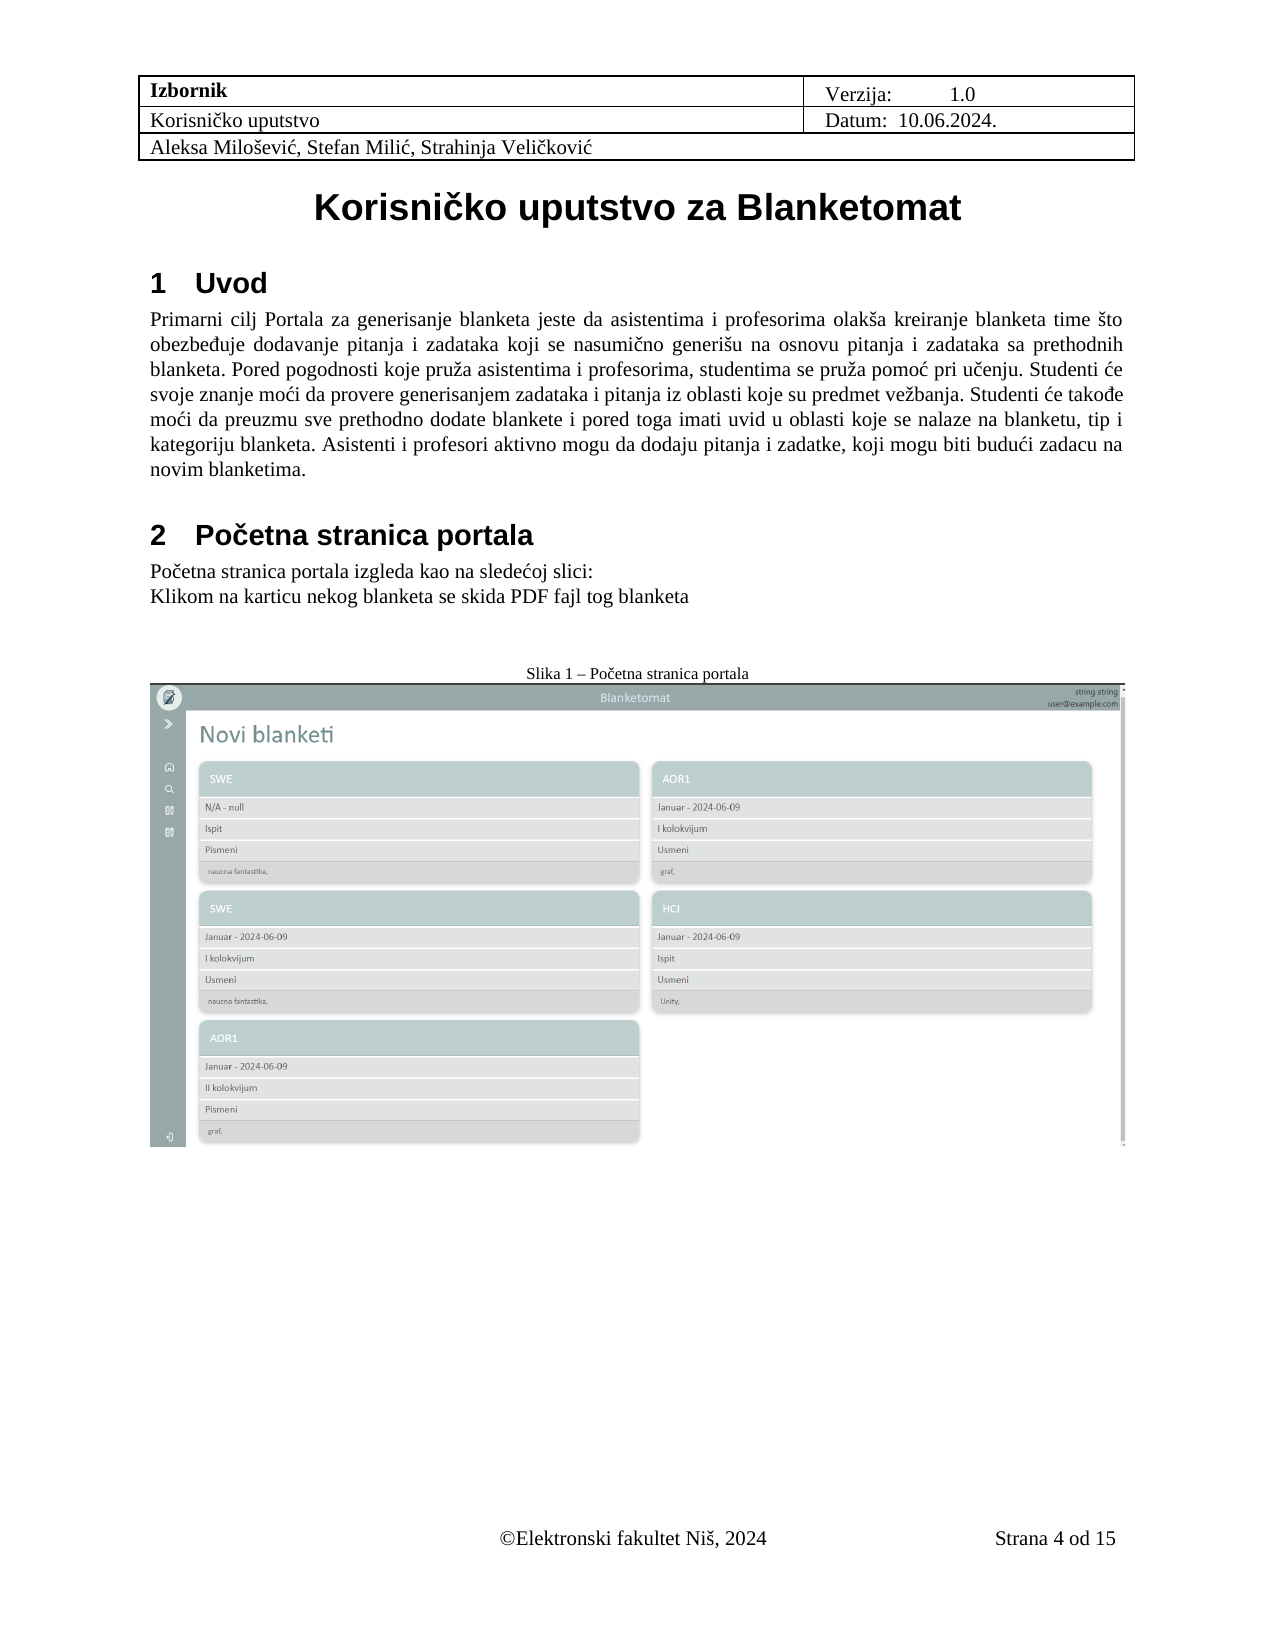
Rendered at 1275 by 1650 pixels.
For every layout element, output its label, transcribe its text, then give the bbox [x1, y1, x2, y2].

text Slika 1 – Početna stranica portala [150, 658, 1125, 683]
picture [150, 683, 1125, 1147]
subtitle Uvod [150, 266, 1125, 299]
text Primarni cilj Portala za generisanje blanketa jeste da asistentima i profesorima olakša kreiranje blanketa time što obezbeđuje dodavanje pitanja i zadataka koji se nasumično generišu na osnovu pitanja i zadataka sa prethodnih blanketa. Pored pogodnosti koje pruža asistentima i profesorima, studentima se pruža pomoć pri učenju. Studenti će svoje znanje moći da provere generisanjem zadataka i pitanja iz oblasti koje su predmet vežbanja. Studenti će takođe moći da preuzmu sve prethodno dodate blankete i pored toga imati uvid u oblasti koje se nalaze na blanketu, tip i kategoriju blanketa. Asistenti i profesori aktivno mogu da dodaju pitanja i zadatke, koji mogu biti budući zadacu na novim blanketima. [150, 306, 1125, 481]
text Početna stranica portala izgleda kao na sledećoj slici: [150, 558, 1125, 583]
text Klikom na karticu nekog blanketa se skida PDF fajl tog blanketa [150, 583, 1125, 608]
subtitle Korisničko uputstvo za Blanketomat [150, 185, 1125, 228]
subtitle Početna stranica portala [150, 518, 1125, 552]
